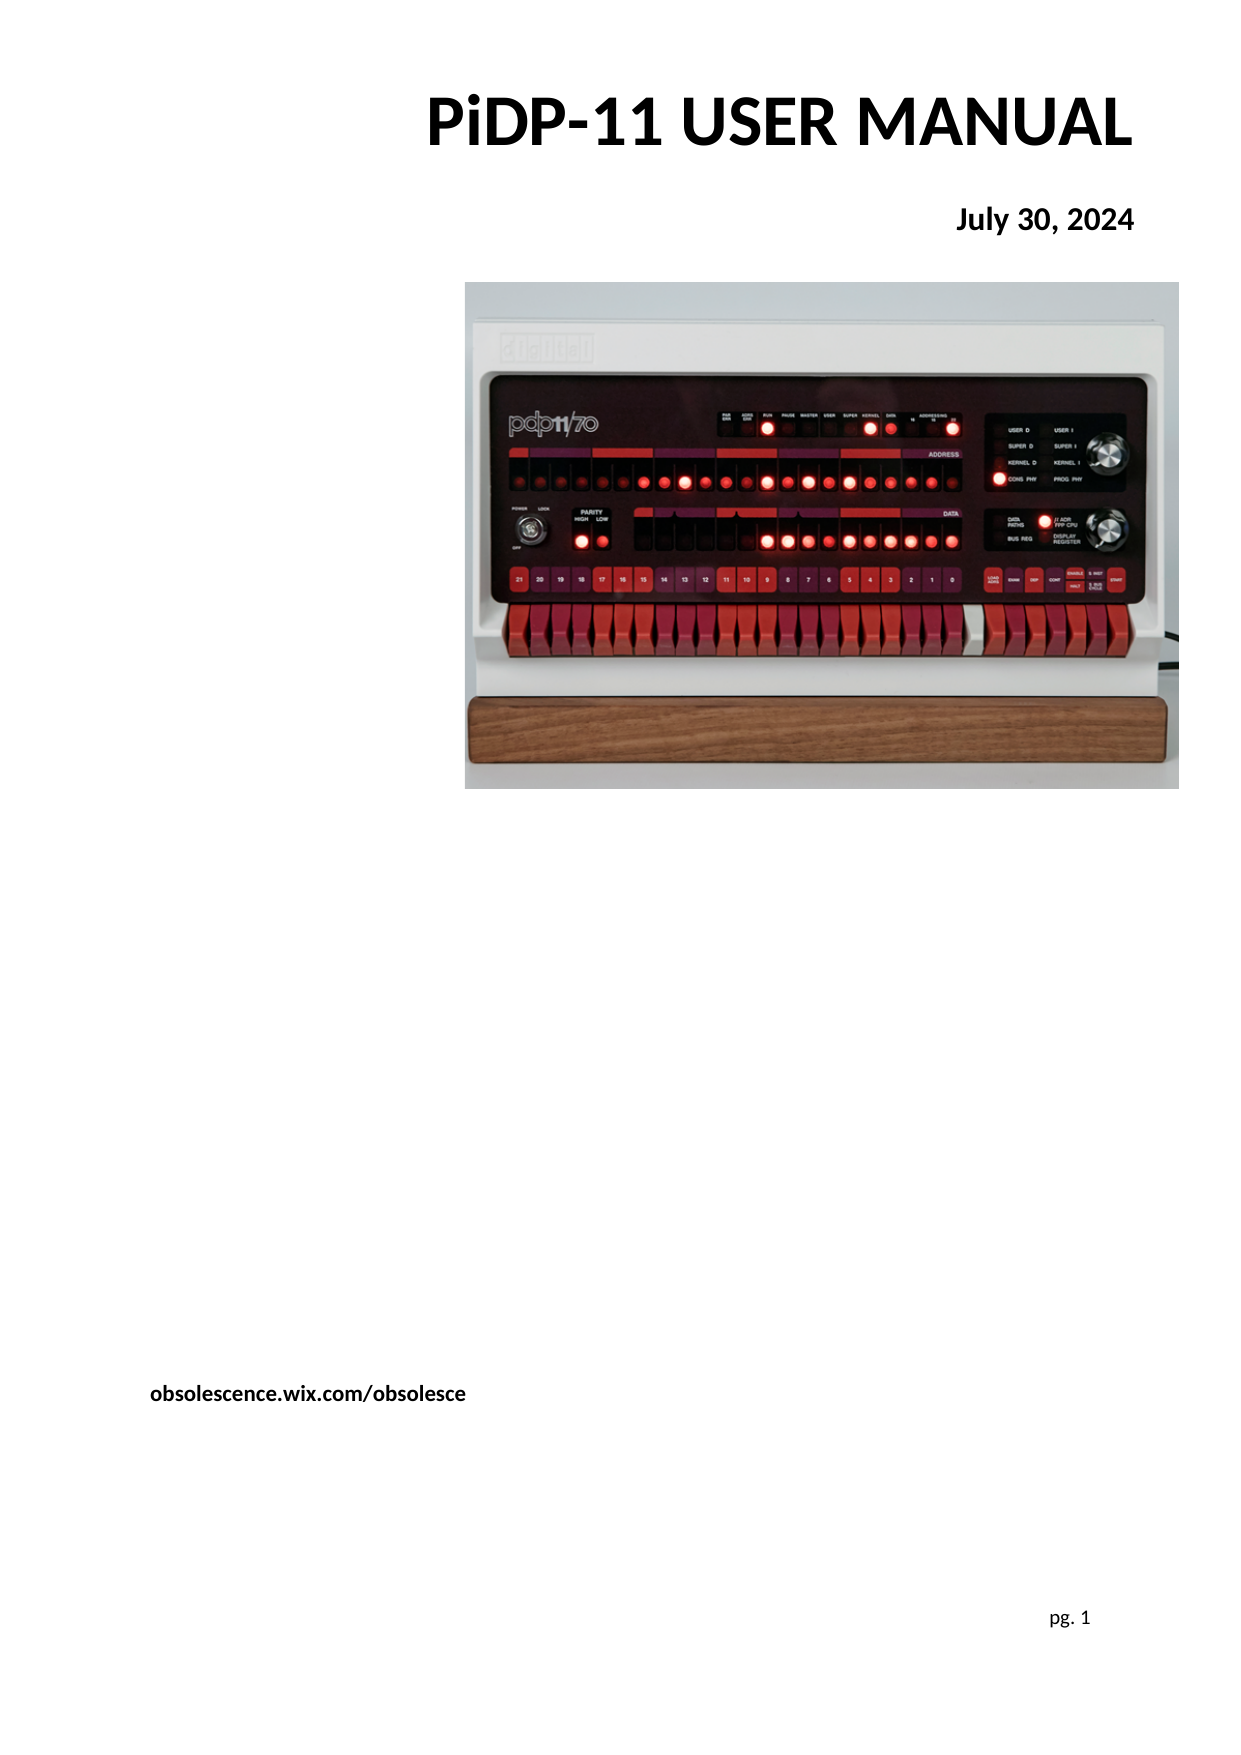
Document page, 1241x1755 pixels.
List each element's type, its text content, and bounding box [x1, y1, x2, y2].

text PiDP-11 USER MANUAL [150, 75, 1134, 164]
picture [464, 282, 1179, 789]
text obsolescence.wix.com/obsolescence [150, 1379, 1090, 1407]
text July 30, 2024 [150, 198, 1134, 239]
